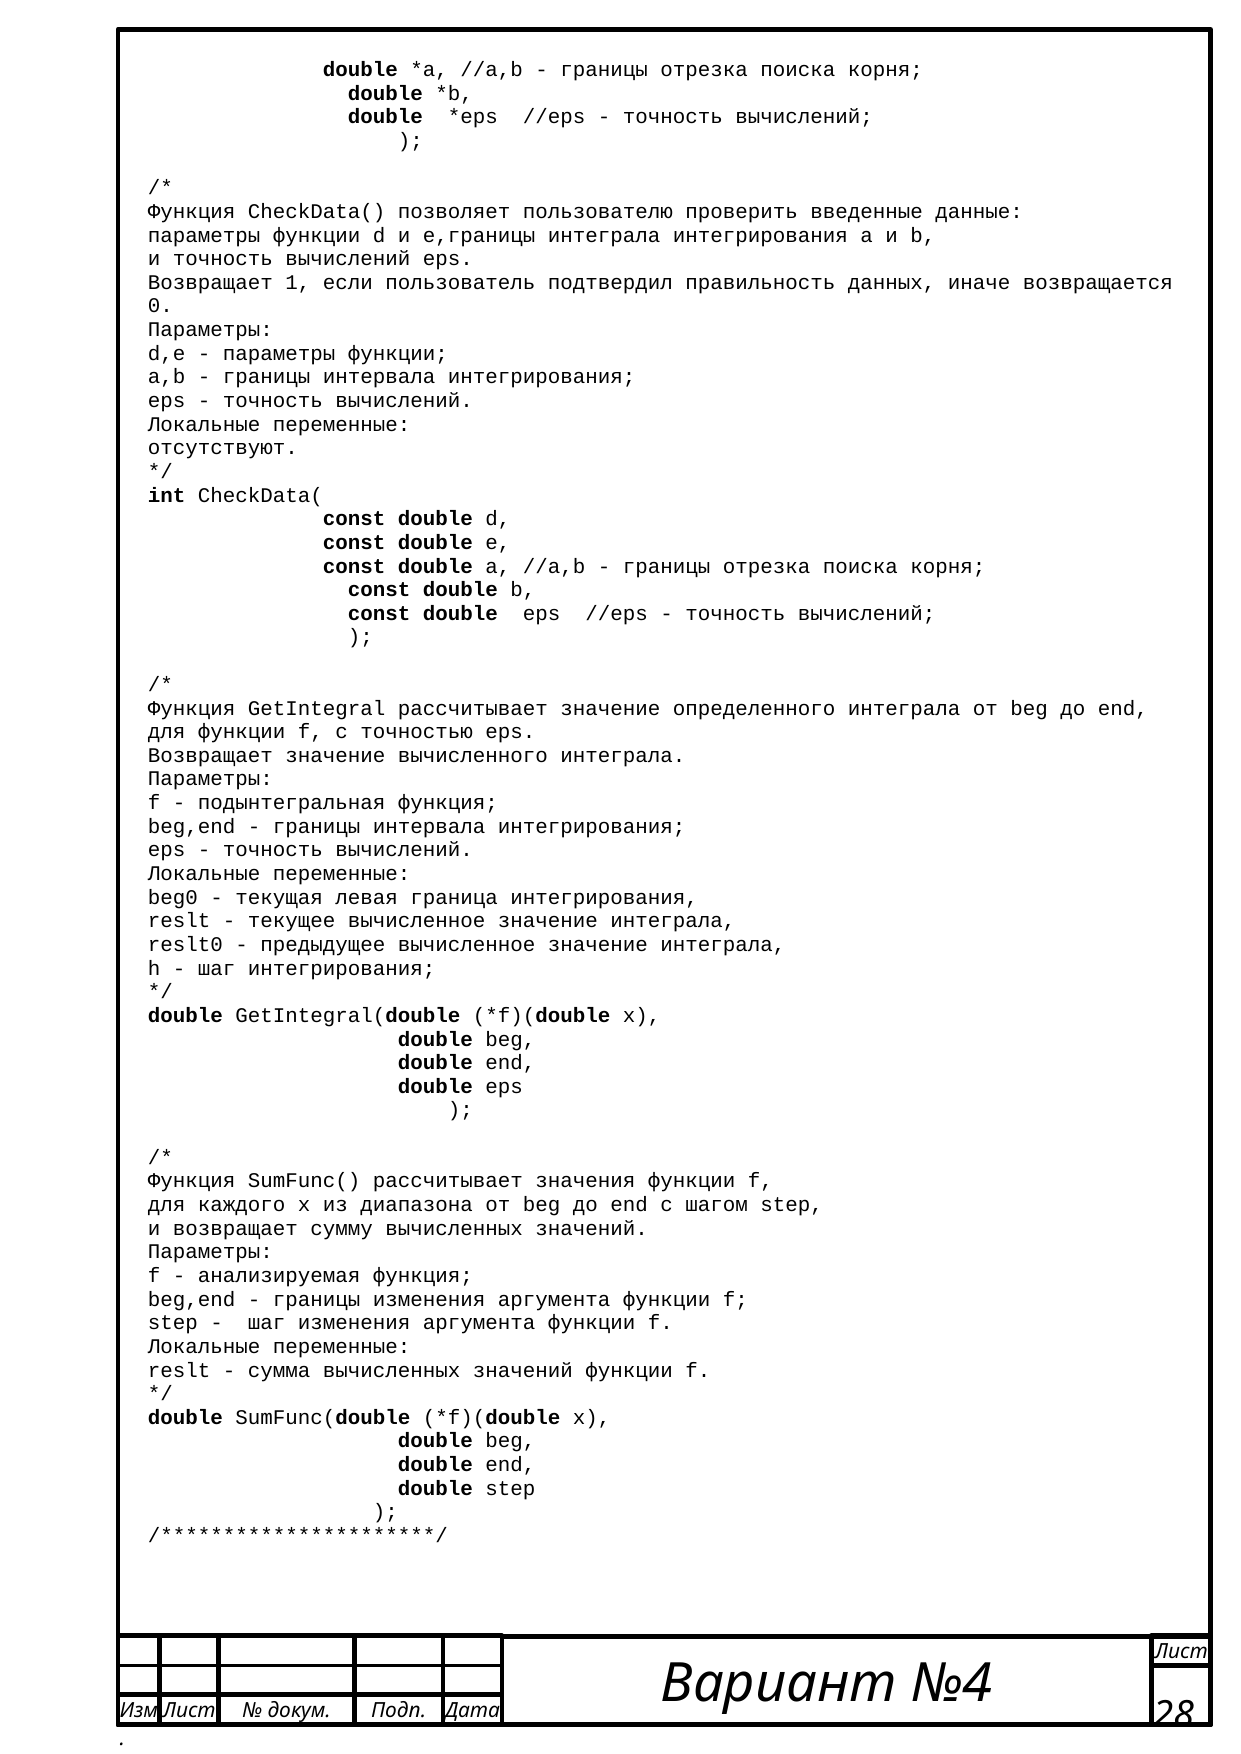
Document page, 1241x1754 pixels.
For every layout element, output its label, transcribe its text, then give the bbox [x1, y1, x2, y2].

text для функции f, с точностью eps. [148, 721, 1181, 745]
text и точность вычислений eps. [148, 248, 1181, 272]
text ); [148, 1501, 1181, 1525]
text double beg, [148, 1431, 1181, 1454]
text double *b, [148, 83, 1181, 106]
text eps - точность вычислений. [148, 839, 1181, 863]
text int CheckData( [148, 485, 1181, 508]
text и возвращает сумму вычисленных значений. [148, 1218, 1181, 1241]
text h - шаг интегрирования; [148, 958, 1181, 981]
text step - шаг изменения аргумента функции f. [148, 1312, 1181, 1336]
text ); [148, 1099, 1181, 1123]
text beg0 - текущая левая граница интегрирования, [148, 887, 1181, 910]
text для каждого x из диапазона от beg до end с шагом step, [148, 1194, 1181, 1218]
text reslt0 - предыдущее вычисленное значение интеграла, [148, 934, 1181, 958]
text ); [148, 130, 1181, 154]
text double GetIntegral(double (*f)(double x), [148, 1005, 1181, 1028]
text eps - точность вычислений. [148, 390, 1181, 414]
text Функция SumFunc() рассчитывает значения функции f, [148, 1170, 1181, 1194]
text reslt - текущее вычисленное значение интеграла, [148, 910, 1181, 934]
text d,e - параметры функции; [148, 343, 1181, 366]
text Возвращает 1, если пользователь подтвердил правильность данных, иначе возвращается 0. [148, 272, 1181, 319]
text const double eps //eps - точность вычислений; [148, 603, 1181, 627]
text f - анализируемая функция; [148, 1265, 1181, 1289]
text Локальные переменные: [148, 414, 1181, 437]
text beg,end - границы изменения аргумента функции f; [148, 1289, 1181, 1312]
text const double a, //a,b - границы отрезка поиска корня; [148, 556, 1181, 579]
text Локальные переменные: [148, 1336, 1181, 1359]
text f - подынтегральная функция; [148, 792, 1181, 816]
text /* [148, 1147, 1181, 1170]
text Функция CheckData() позволяет пользователю проверить введенные данные: [148, 201, 1181, 224]
text double end, [148, 1454, 1181, 1478]
text отсутствуют. [148, 437, 1181, 461]
text параметры функции d и e,границы интеграла интегрирования a и b, [148, 224, 1181, 248]
text */ [148, 1383, 1181, 1407]
text double *eps //eps - точность вычислений; [148, 106, 1181, 130]
text const double d, [148, 508, 1181, 532]
text reslt - сумма вычисленных значений функции f. [148, 1359, 1181, 1383]
text Параметры: [148, 1241, 1181, 1265]
text Функция GetIntegral рассчитывает значение определенного интеграла от beg до end, [148, 697, 1181, 721]
text double end, [148, 1052, 1181, 1076]
text double eps [148, 1076, 1181, 1099]
text double SumFunc(double (*f)(double x), [148, 1407, 1181, 1431]
text double step [148, 1478, 1181, 1501]
text a,b - границы интервала интегрирования; [148, 366, 1181, 390]
text const double e, [148, 532, 1181, 556]
text /* [148, 674, 1181, 697]
text /**********************/ [148, 1525, 1181, 1549]
text */ [148, 981, 1181, 1005]
text ); [148, 627, 1181, 650]
text beg,end - границы интервала интегрирования; [148, 816, 1181, 839]
text double beg, [148, 1028, 1181, 1052]
text Параметры: [148, 768, 1181, 792]
text Возвращает значение вычисленного интеграла. [148, 745, 1181, 768]
text Параметры: [148, 319, 1181, 343]
text */ [148, 461, 1181, 485]
text double *a, //a,b - границы отрезка поиска корня; [148, 59, 1181, 83]
text Локальные переменные: [148, 863, 1181, 887]
text const double b, [148, 579, 1181, 603]
text /* [148, 177, 1181, 201]
